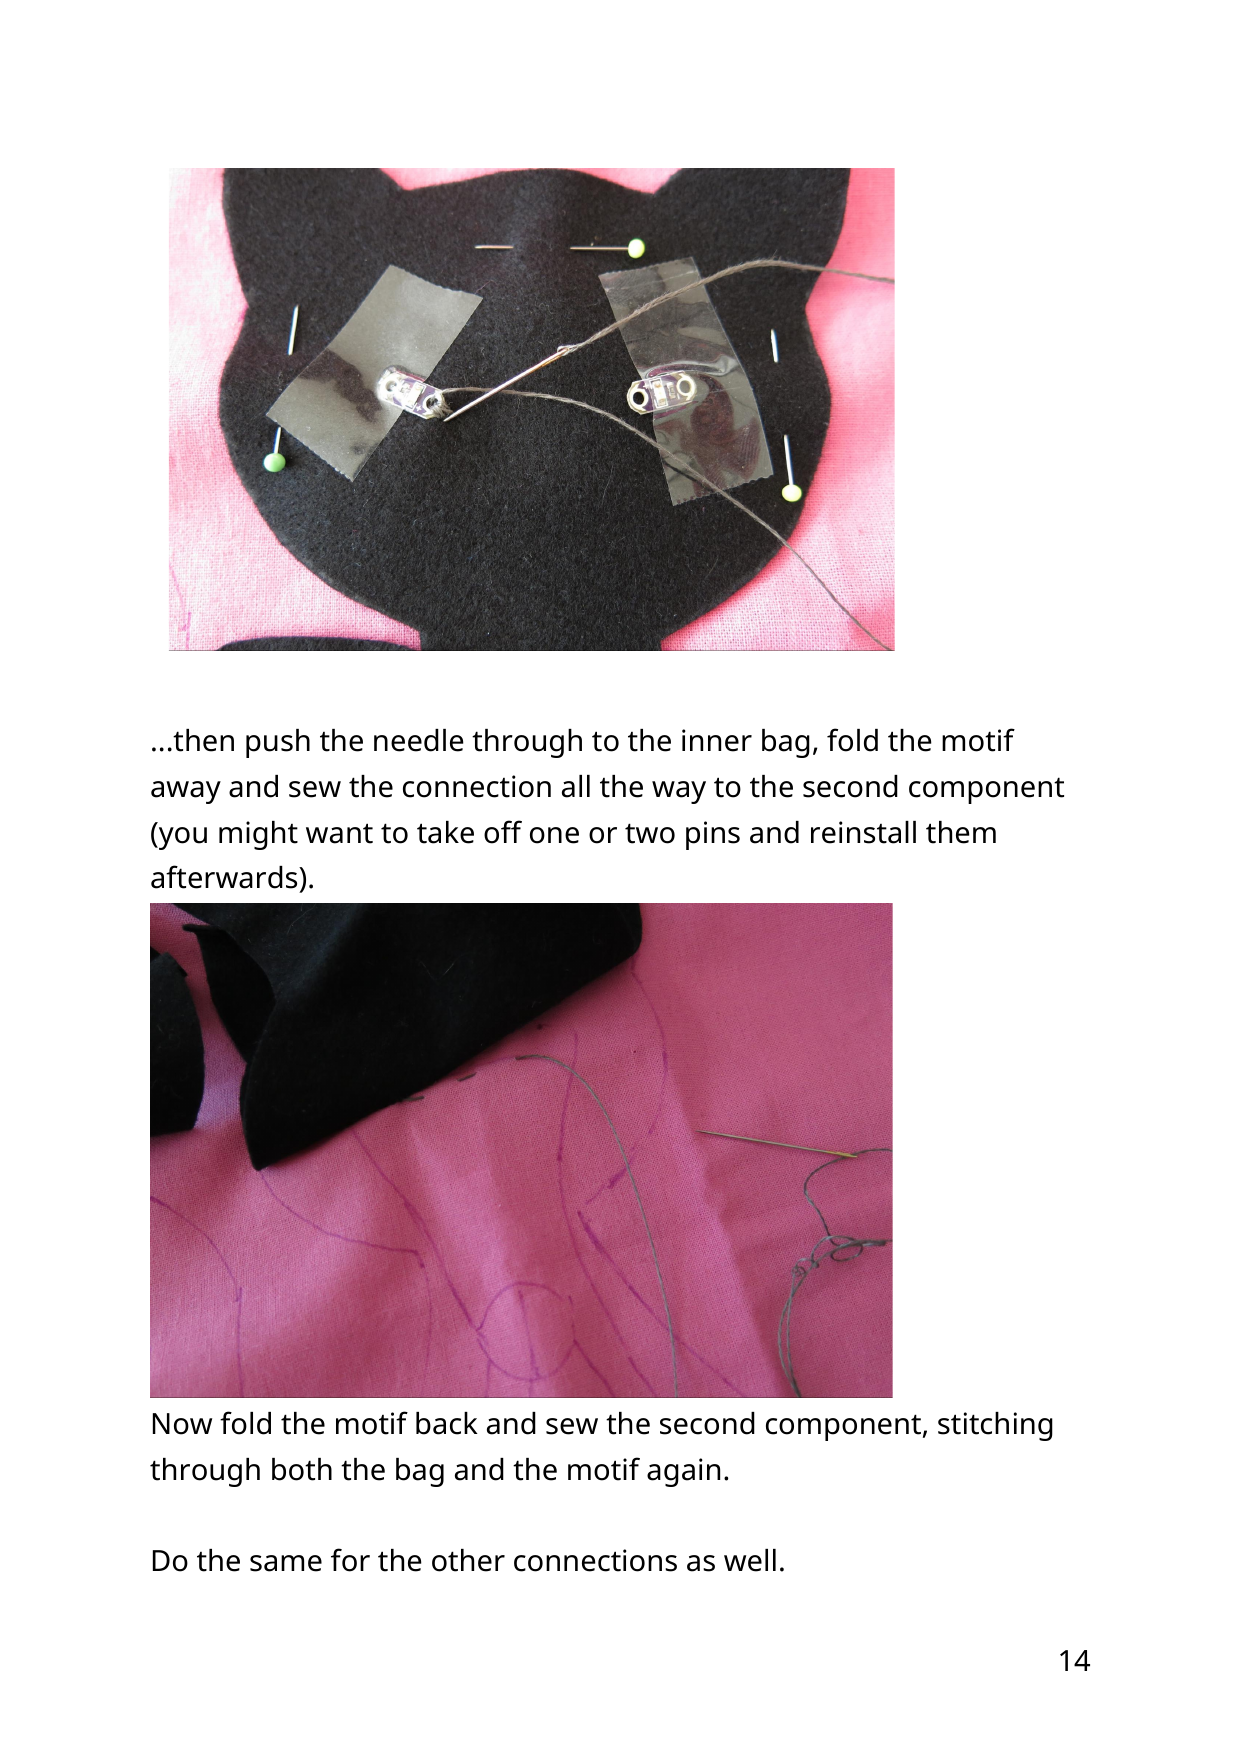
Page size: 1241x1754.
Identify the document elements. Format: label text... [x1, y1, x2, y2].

picture [168, 168, 895, 651]
text ...then push the needle through to the inner bag, fold the motif away and sew the connection all the way to the second component (you might want to take off one or two pins and reinstall them afterwards). [150, 721, 1091, 897]
text Now fold the motif back and sew the second component, stitching through both the bag and the motif again. [150, 1403, 1091, 1489]
text Do the same for the other connections as well. [150, 1540, 1091, 1580]
picture [150, 903, 893, 1398]
